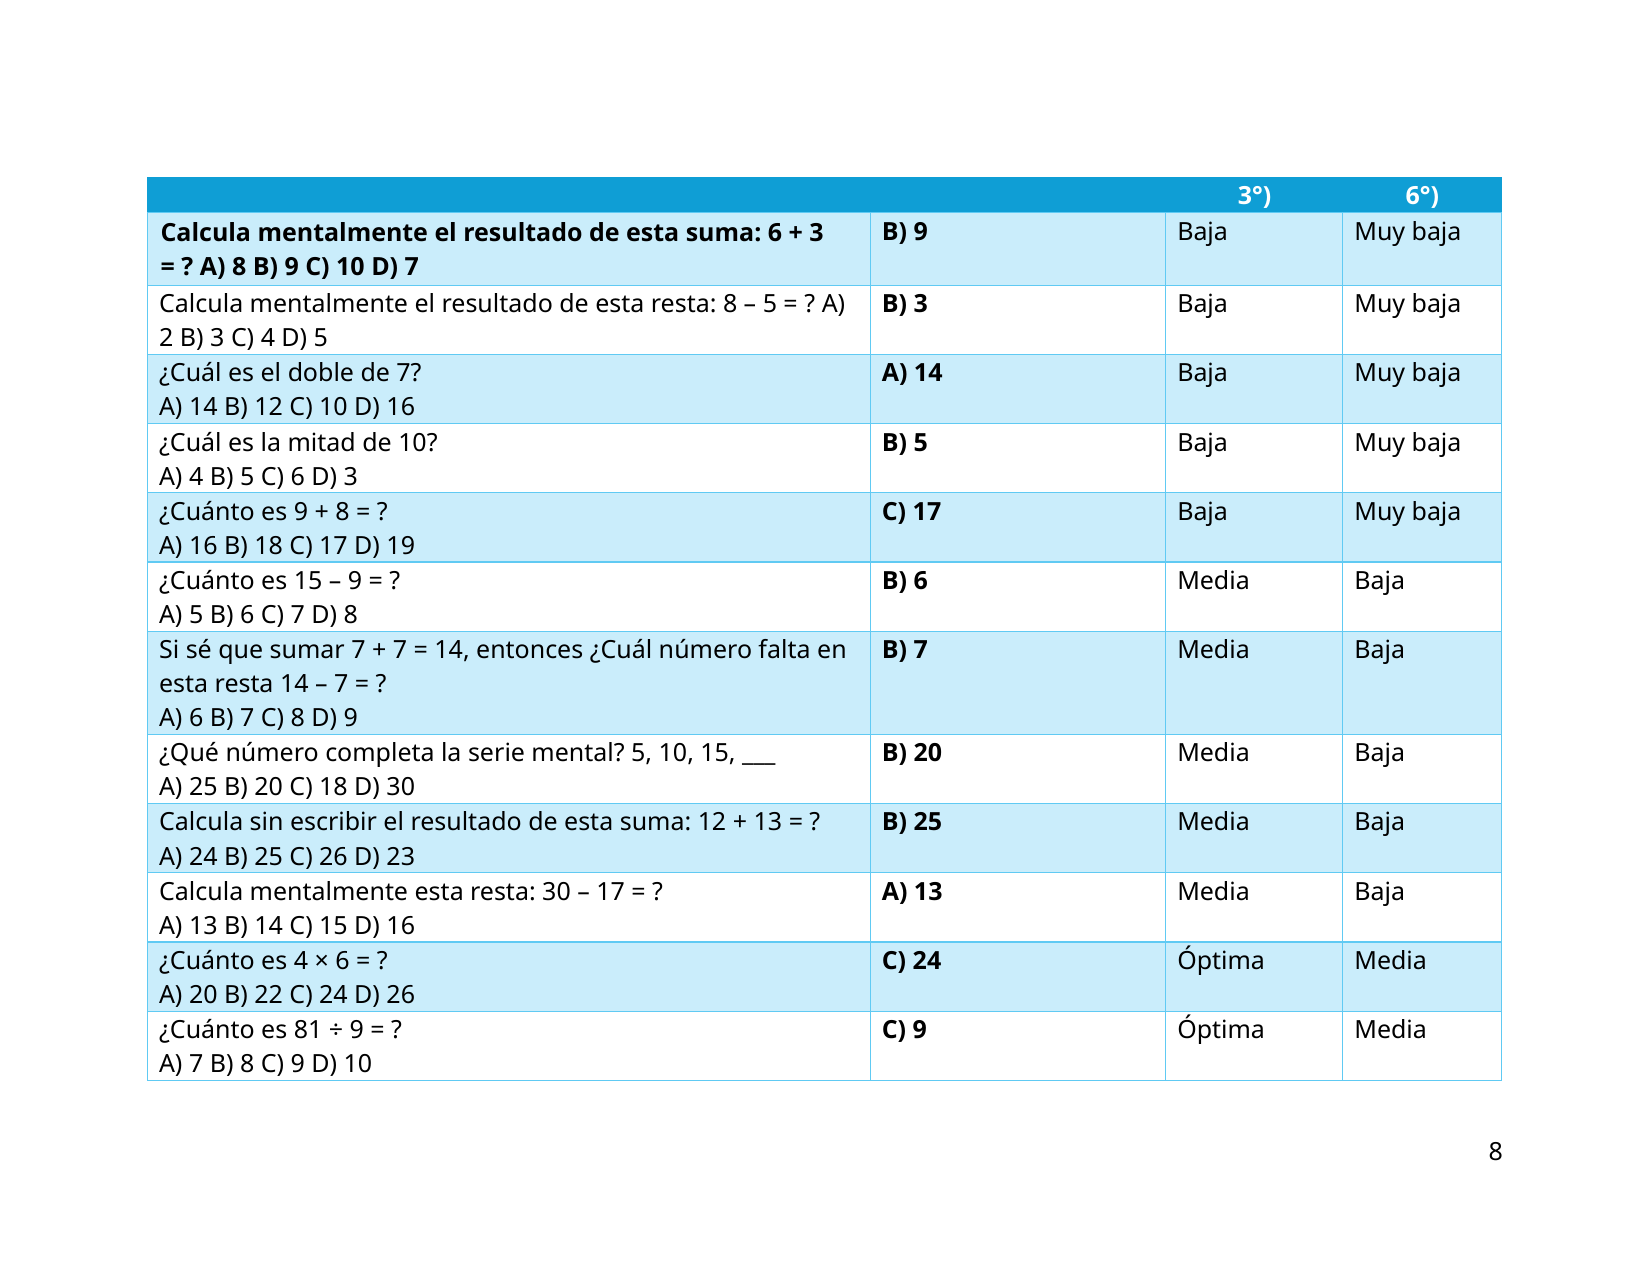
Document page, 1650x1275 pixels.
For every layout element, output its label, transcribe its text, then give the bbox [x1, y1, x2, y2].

table_cell Media [1166, 873, 1342, 941]
table_cell Baja [1343, 873, 1501, 941]
table_cell Baja [1166, 424, 1342, 492]
table_cell Baja [1343, 563, 1501, 631]
table_cell Baja [1166, 286, 1342, 354]
table_cell C) 24 [871, 943, 1165, 1011]
table_cell C) 9 [871, 1012, 1165, 1080]
table_cell Media [1166, 804, 1342, 872]
table_cell A) 14 [871, 355, 1165, 423]
table_header 6°) [1343, 178, 1501, 212]
table_cell Muy baja [1343, 286, 1501, 354]
table_cell ¿Cuál es el doble de 7? A) 14 B) 12 C) 10 D) 16 [148, 355, 870, 423]
table_cell B) 6 [871, 563, 1165, 631]
table_cell Óptima [1166, 1012, 1342, 1080]
table_cell Óptima [1166, 943, 1342, 1011]
table_cell A) 13 [871, 873, 1165, 941]
table_cell Baja [1343, 804, 1501, 872]
table_cell Muy baja [1343, 424, 1501, 492]
table_cell Muy baja [1343, 213, 1501, 285]
table_cell ¿Cuál es la mitad de 10? A) 4 B) 5 C) 6 D) 3 [148, 424, 870, 492]
table_cell Baja [1166, 213, 1342, 285]
table_cell Media [1166, 735, 1342, 803]
table_cell B) 3 [871, 286, 1165, 354]
table_header Calcula mentalmente el resultado de esta suma: 6 + 3 = ? A) 8 B) 9 C) 10 D) 7 [159, 213, 859, 284]
table_cell ¿Cuánto es 4 × 6 = ? A) 20 B) 22 C) 24 D) 26 [148, 943, 870, 1011]
table_cell ¿Qué número completa la serie mental? 5, 10, 15, ___ A) 25 B) 20 C) 18 D) 30 [148, 735, 870, 803]
table_cell B) 9 [871, 213, 1165, 285]
table_cell C) 17 [871, 493, 1165, 561]
table_cell ¿Cuánto es 81 ÷ 9 = ? A) 7 B) 8 C) 9 D) 10 [148, 1012, 870, 1080]
table_cell Media [1166, 563, 1342, 631]
table_cell B) 5 [871, 424, 1165, 492]
table_cell Calcula mentalmente el resultado de esta resta: 8 – 5 = ? A) 2 B) 3 C) 4 D) 5 [148, 286, 870, 354]
table_cell Si sé que sumar 7 + 7 = 14, entonces ¿Cuál número falta en esta resta 14 – 7 = ? A) 6 B) 7 C) 8 D) 9 [148, 632, 870, 734]
table_cell Media [1343, 1012, 1501, 1080]
table_cell Calcula mentalmente esta resta: 30 – 17 = ? A) 13 B) 14 C) 15 D) 16 [148, 873, 870, 941]
table_cell Calcula sin escribir el resultado de esta suma: 12 + 13 = ? A) 24 B) 25 C) 26 D) 23 [148, 804, 870, 872]
table_header 3°) [1166, 178, 1342, 212]
table_cell ¿Cuánto es 15 – 9 = ? A) 5 B) 6 C) 7 D) 8 [148, 563, 870, 631]
table_cell B) 7 [871, 632, 1165, 734]
table_cell Baja [1343, 735, 1501, 803]
table_cell ¿Cuánto es 9 + 8 = ? A) 16 B) 18 C) 17 D) 19 [148, 493, 870, 561]
table_cell Baja [1166, 493, 1342, 561]
table_cell B) 25 [871, 804, 1165, 872]
table_cell Baja [1343, 632, 1501, 734]
table_header [148, 178, 870, 212]
table_cell B) 20 [871, 735, 1165, 803]
table_cell Muy baja [1343, 493, 1501, 561]
table_cell Baja [1166, 355, 1342, 423]
table_cell Muy baja [1343, 355, 1501, 423]
table_cell Media [1166, 632, 1342, 734]
table_header [871, 178, 1165, 212]
table_cell Media [1343, 943, 1501, 1011]
table_cell [148, 213, 870, 285]
